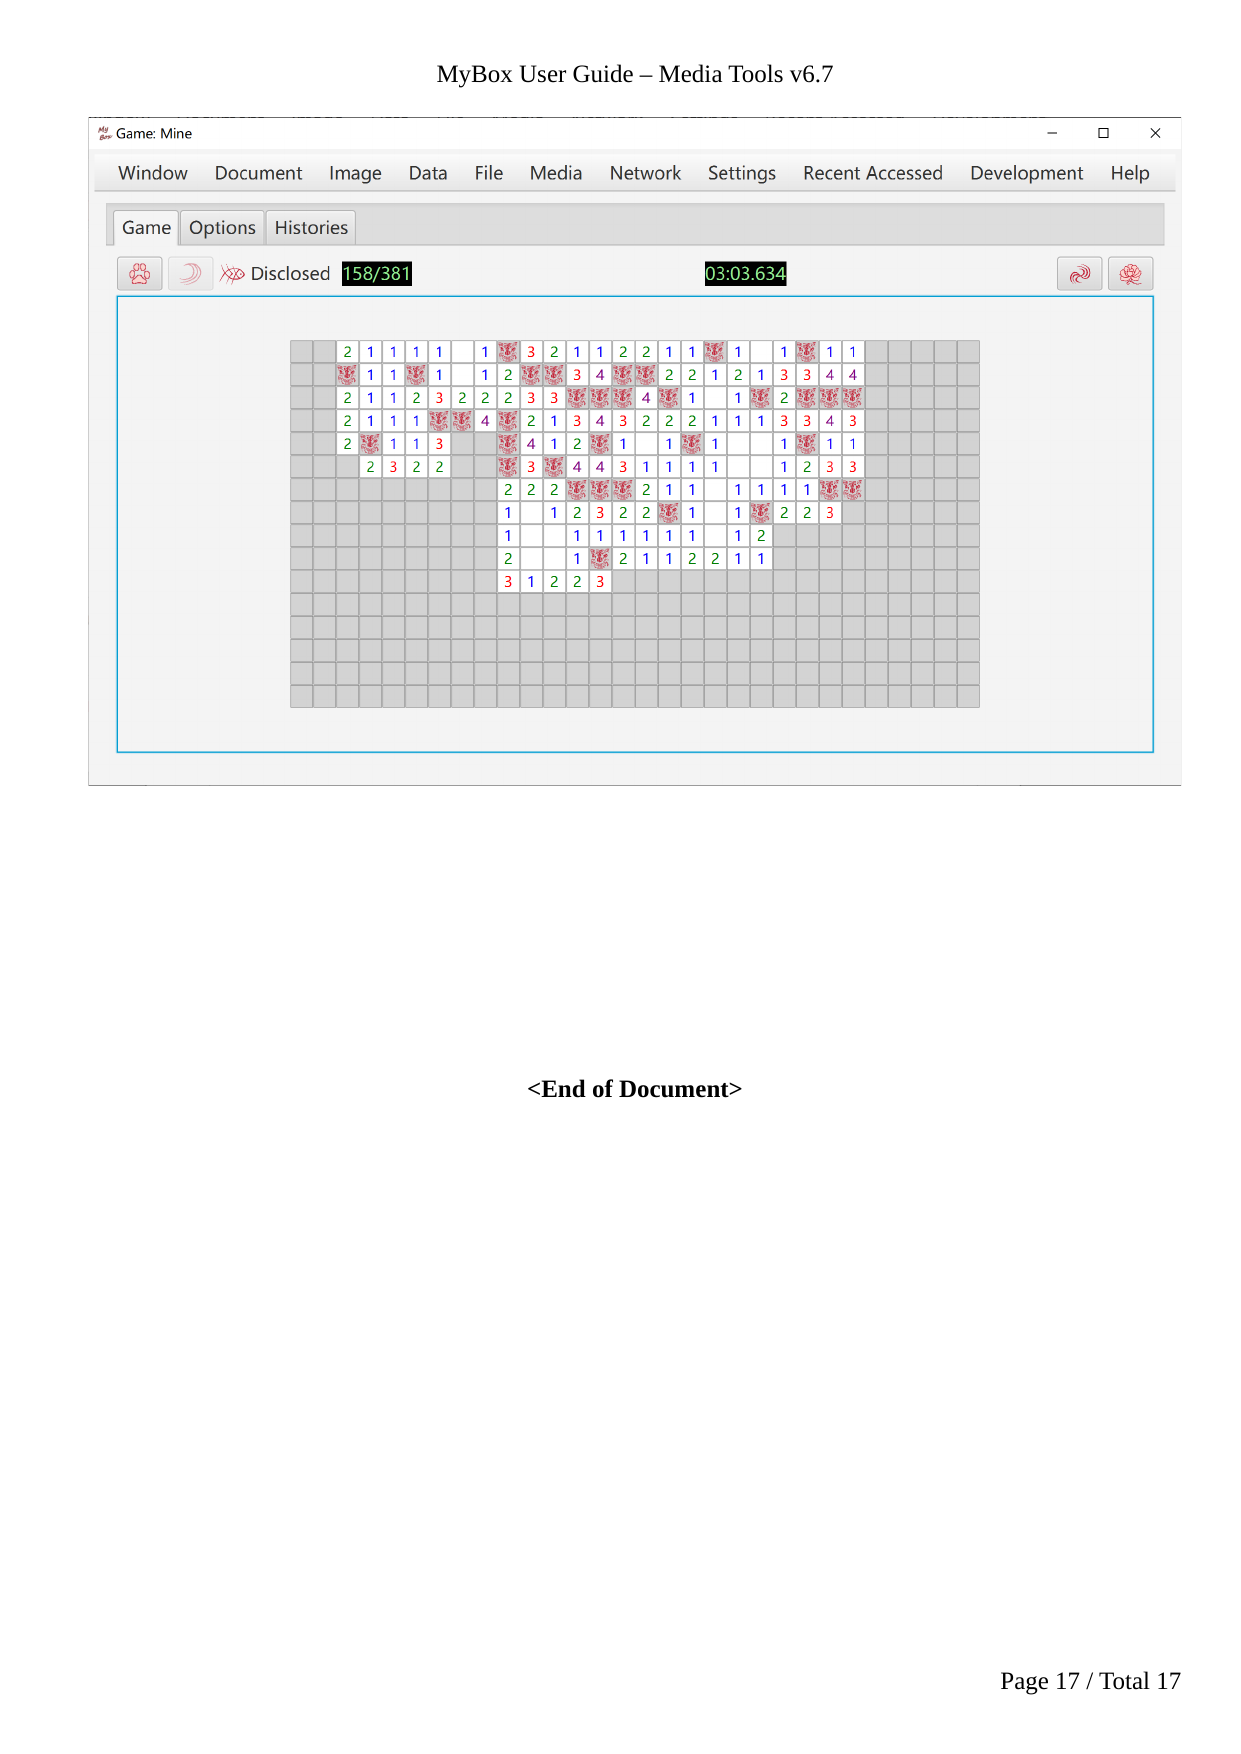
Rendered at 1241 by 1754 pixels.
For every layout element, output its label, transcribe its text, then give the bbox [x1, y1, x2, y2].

picture [88, 117, 1182, 786]
text <End of Document> [88, 1074, 1181, 1103]
